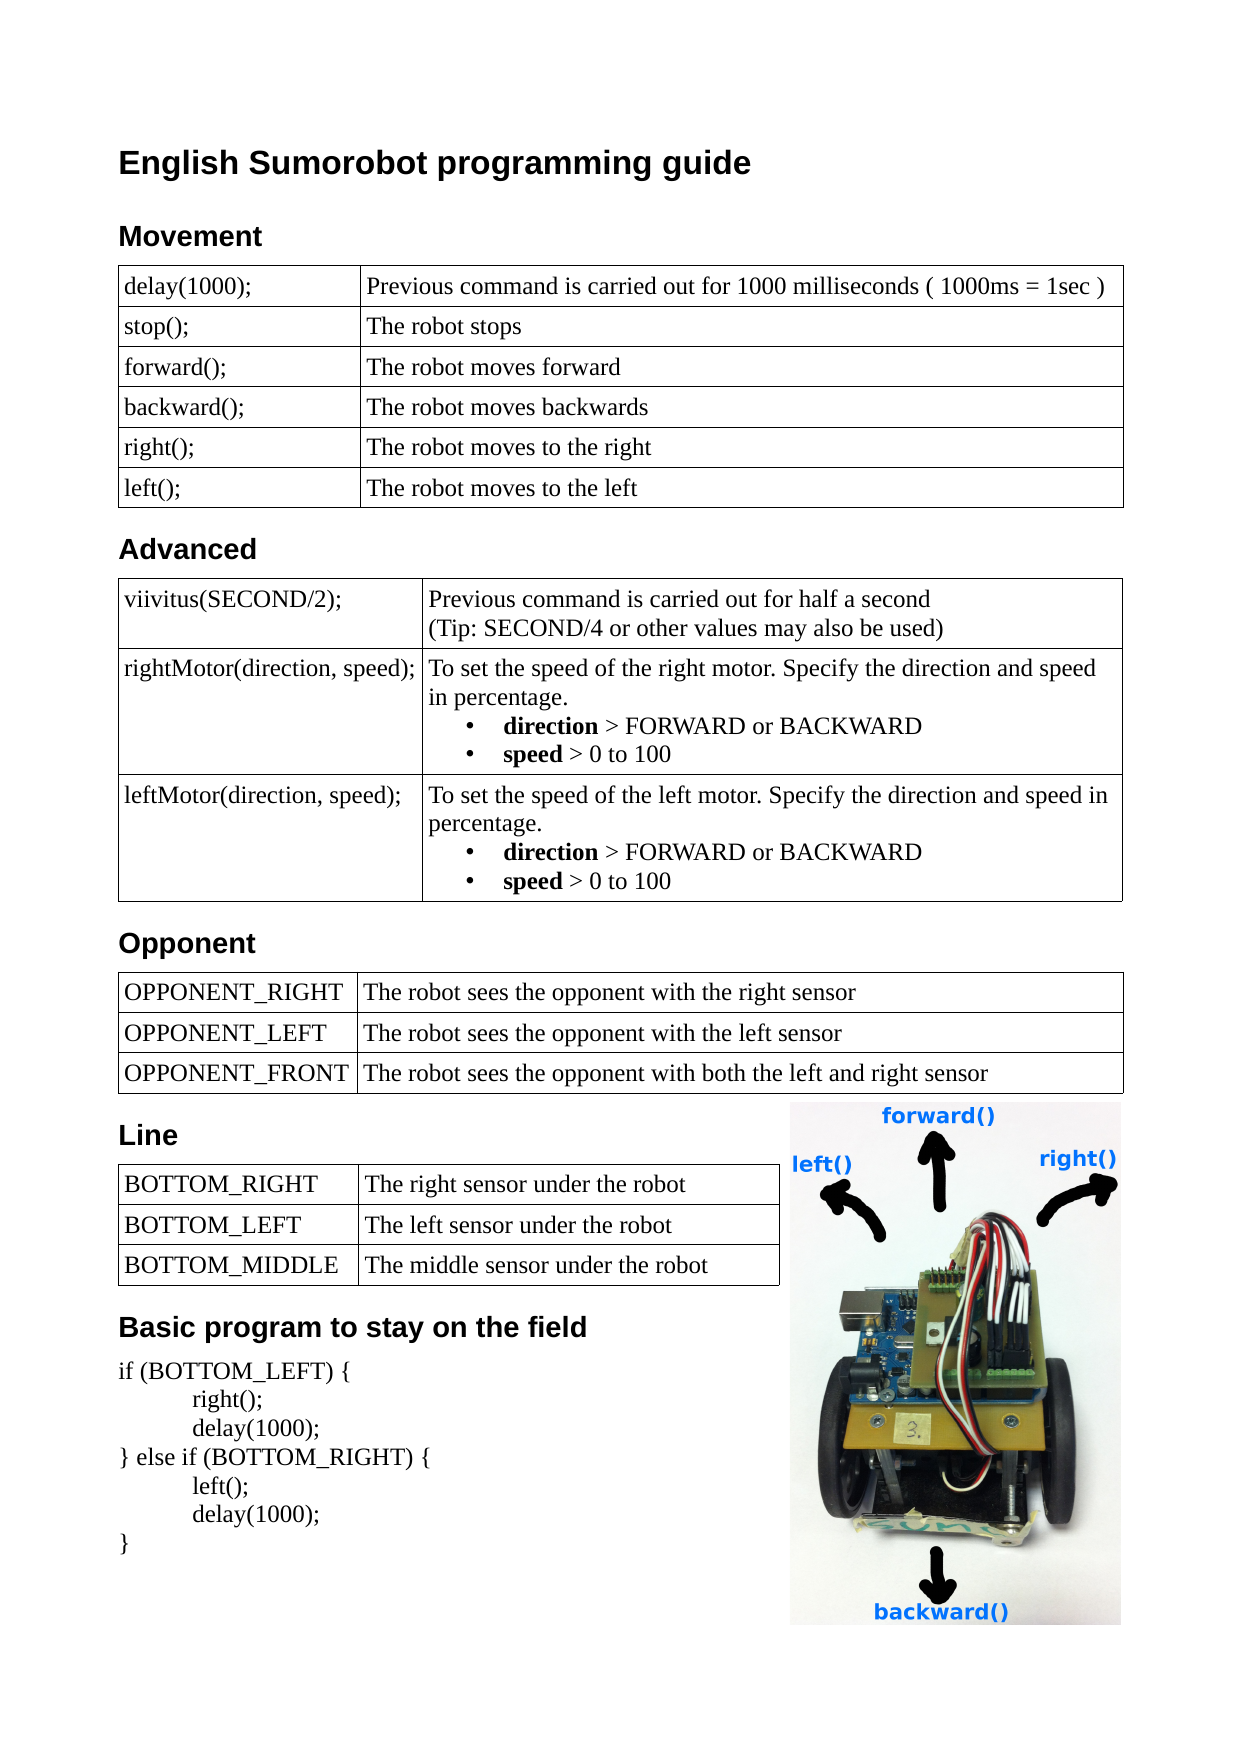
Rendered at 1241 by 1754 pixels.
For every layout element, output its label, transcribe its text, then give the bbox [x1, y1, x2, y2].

table_cell OPPONENT_FRONT [119, 1053, 357, 1093]
table_cell The robot sees the opponent with the left sensor [358, 1013, 1123, 1052]
subtitle English Sumorobot programming guide [118, 143, 1122, 182]
table_cell left(); [119, 468, 360, 507]
subtitle Advanced [118, 532, 1122, 566]
text } else if (BOTTOM_RIGHT) { [118, 1442, 789, 1471]
table_cell stop(); [119, 307, 360, 346]
table_cell The middle sensor under the robot [359, 1245, 779, 1285]
table_header OPPONENT_RIGHT [119, 973, 357, 1012]
table_header Previous command is carried out for 1000 milliseconds ( 1000ms = 1sec ) [361, 266, 1123, 306]
table_header The robot sees the opponent with the right sensor [358, 973, 1123, 1012]
table_cell forward(); [119, 347, 360, 386]
subtitle Basic program to stay on the field [118, 1310, 789, 1343]
table_header BOTTOM_RIGHT [119, 1165, 358, 1204]
table_cell The robot moves to the left [361, 468, 1123, 507]
text right(); [118, 1384, 789, 1413]
subtitle Line [118, 1118, 789, 1151]
table_cell BOTTOM_MIDDLE [119, 1245, 358, 1285]
table_cell The robot moves backwards [361, 387, 1123, 427]
table_header Previous command is carried out for half a second (Tip: SECOND/4 or other values may also be used) [423, 579, 1122, 647]
table_header delay(1000); [119, 266, 360, 306]
table_cell The robot stops [361, 307, 1123, 346]
table_cell To set the speed of the right motor. Specify the direction and speed in percentage. direction > FORWARD or BACKWARD speed > 0 to 100 [423, 649, 1122, 774]
text } [118, 1528, 789, 1557]
subtitle Movement [118, 219, 1122, 253]
table_cell To set the speed of the left motor. Specify the direction and speed in percentage. direction > FORWARD or BACKWARD speed > 0 to 100 [423, 775, 1122, 901]
table_cell leftMotor(direction, speed); [119, 775, 422, 901]
subtitle Opponent [118, 926, 1122, 959]
table_header The right sensor under the robot [359, 1165, 779, 1204]
table_cell The robot sees the opponent with both the left and right sensor [358, 1053, 1123, 1093]
table_cell The robot moves forward [361, 347, 1123, 386]
text delay(1000); [118, 1413, 789, 1442]
table_header viivitus(SECOND/2); [119, 579, 422, 647]
table_cell OPPONENT_LEFT [119, 1013, 357, 1052]
picture [789, 1102, 1121, 1625]
text delay(1000); [118, 1499, 789, 1528]
text left(); [118, 1471, 789, 1499]
text if (BOTTOM_LEFT) { [118, 1356, 789, 1384]
table_cell BOTTOM_LEFT [119, 1205, 358, 1244]
table_cell The left sensor under the robot [359, 1205, 779, 1244]
table_cell The robot moves to the right [361, 428, 1123, 467]
table_cell rightMotor(direction, speed); [119, 649, 422, 774]
table_cell backward(); [119, 387, 360, 427]
table_cell right(); [119, 428, 360, 467]
